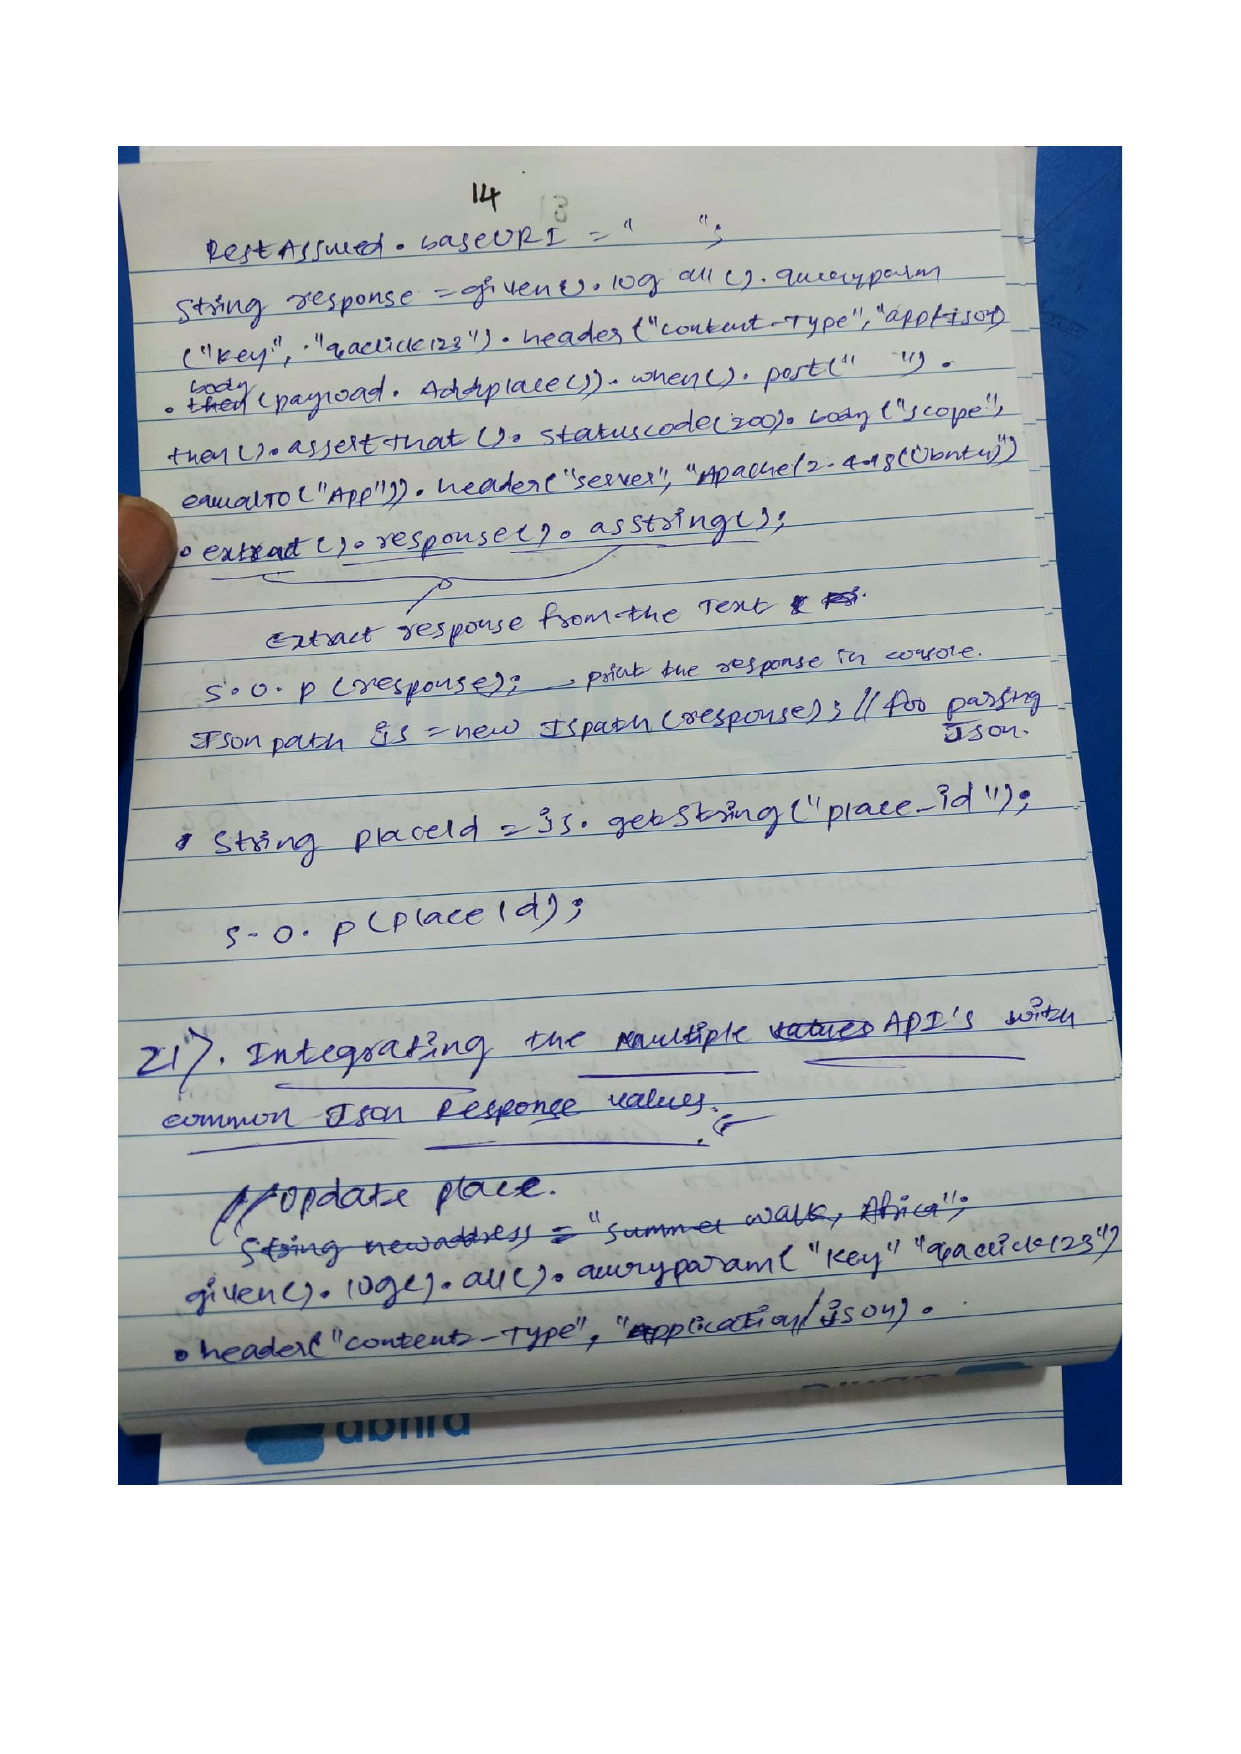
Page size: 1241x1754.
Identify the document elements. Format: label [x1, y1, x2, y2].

picture [118, 146, 1123, 1485]
